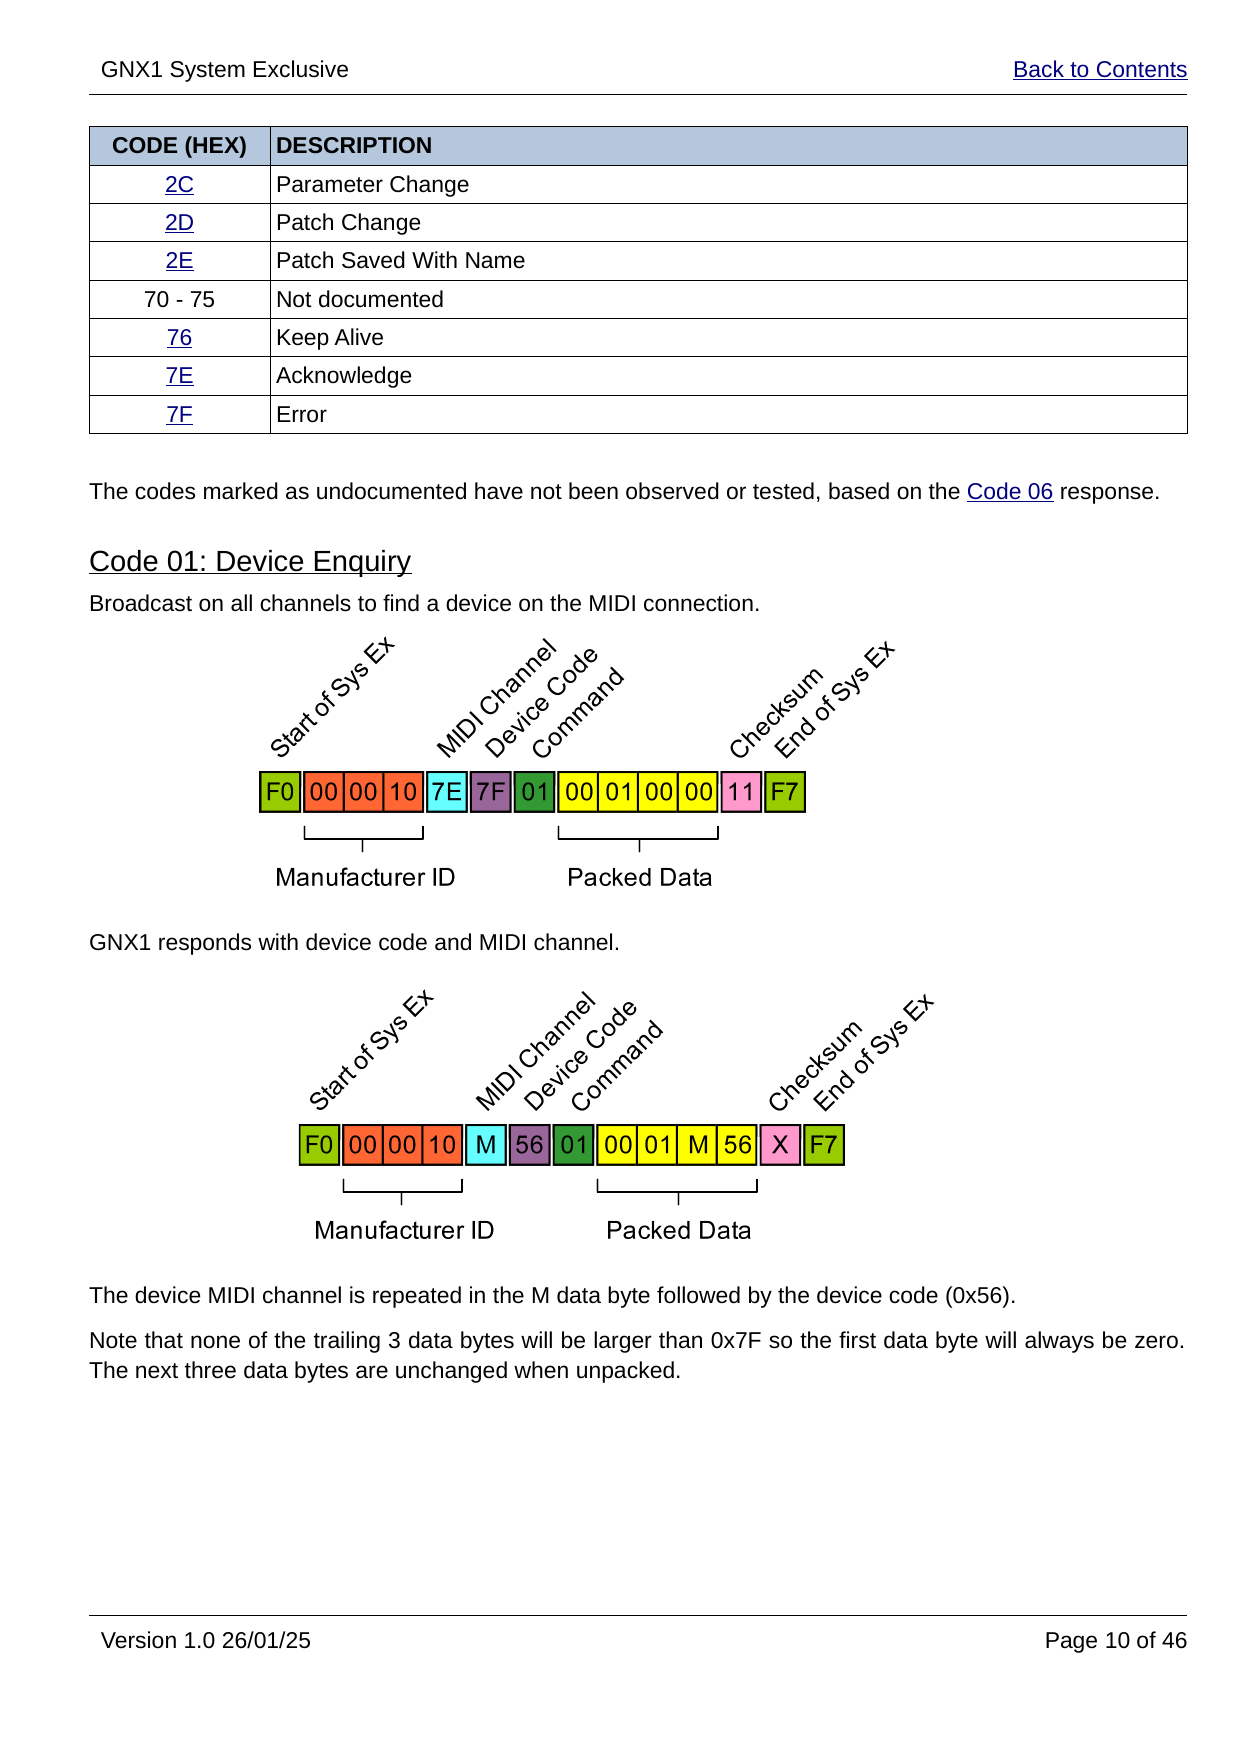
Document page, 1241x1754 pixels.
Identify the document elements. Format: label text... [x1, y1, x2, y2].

table_header Description [271, 127, 1187, 165]
table_cell Acknowledge [271, 357, 1187, 395]
table_cell Not documented [271, 281, 1187, 318]
table_cell Patch Change [271, 204, 1187, 241]
picture [298, 988, 978, 1245]
table_cell Parameter Change [271, 166, 1187, 203]
text The device MIDI channel is repeated in the M data byte followed by the device code (0x56). [89, 973, 1187, 1308]
table_cell Patch Saved With Name [271, 242, 1187, 280]
table_cell 70 - 75 [90, 281, 270, 318]
picture [259, 635, 939, 892]
subtitle Code 01: Device Enquiry [89, 543, 1187, 577]
table_cell 7E [90, 357, 270, 395]
table_cell Error [271, 396, 1187, 433]
table_cell 2C [90, 166, 270, 203]
table_header Code (Hex) [90, 127, 270, 165]
text GNX1 responds with device code and MIDI channel. [89, 634, 1187, 955]
text Broadcast on all channels to find a device on the MIDI connection. [89, 589, 1187, 616]
table_cell 2D [90, 204, 270, 241]
table_cell 76 [90, 319, 270, 356]
text The codes marked as undocumented have not been observed or tested, based on the Code 06 response. [89, 478, 1187, 504]
table_cell Keep Alive [271, 319, 1187, 356]
text Note that none of the trailing 3 data bytes will be larger than 0x7F so the first data byte will always be zero. The next three data bytes are unchanged when unpacked. [89, 1327, 1187, 1383]
table_cell 7F [90, 396, 270, 433]
table_cell 2E [90, 242, 270, 280]
